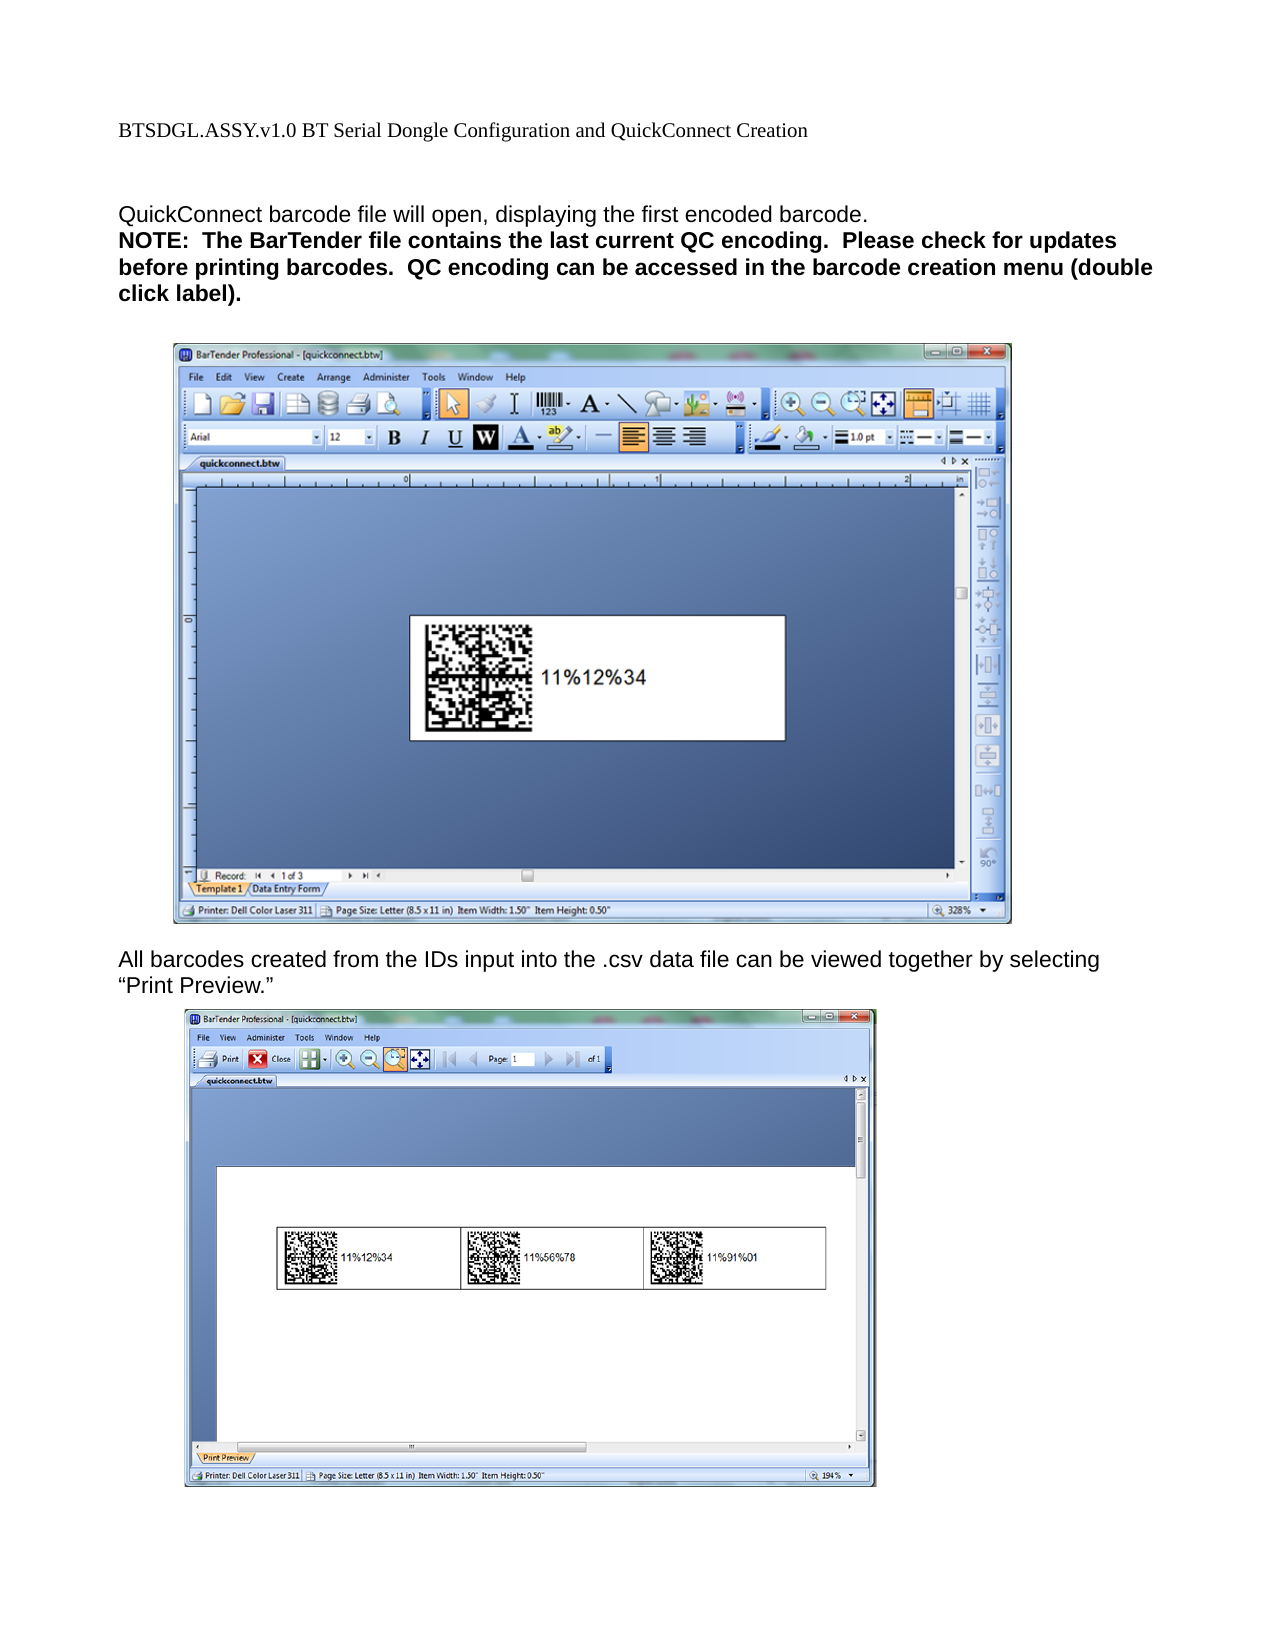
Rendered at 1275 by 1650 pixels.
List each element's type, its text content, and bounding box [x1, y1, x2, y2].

picture [173, 343, 1012, 924]
text NOTE: The BarTender file contains the last current QC encoding. Please check for updates before printing barcodes. QC encoding can be accessed in the barcode creation menu (double click label). [118, 227, 1157, 306]
text QuickConnect barcode file will open, displaying the first encoded barcode. [118, 201, 1157, 227]
text All barcodes created from the IDs input into the .csv data file can be viewed together by selecting “Print Preview.” [118, 946, 1157, 999]
picture [184, 1009, 877, 1487]
